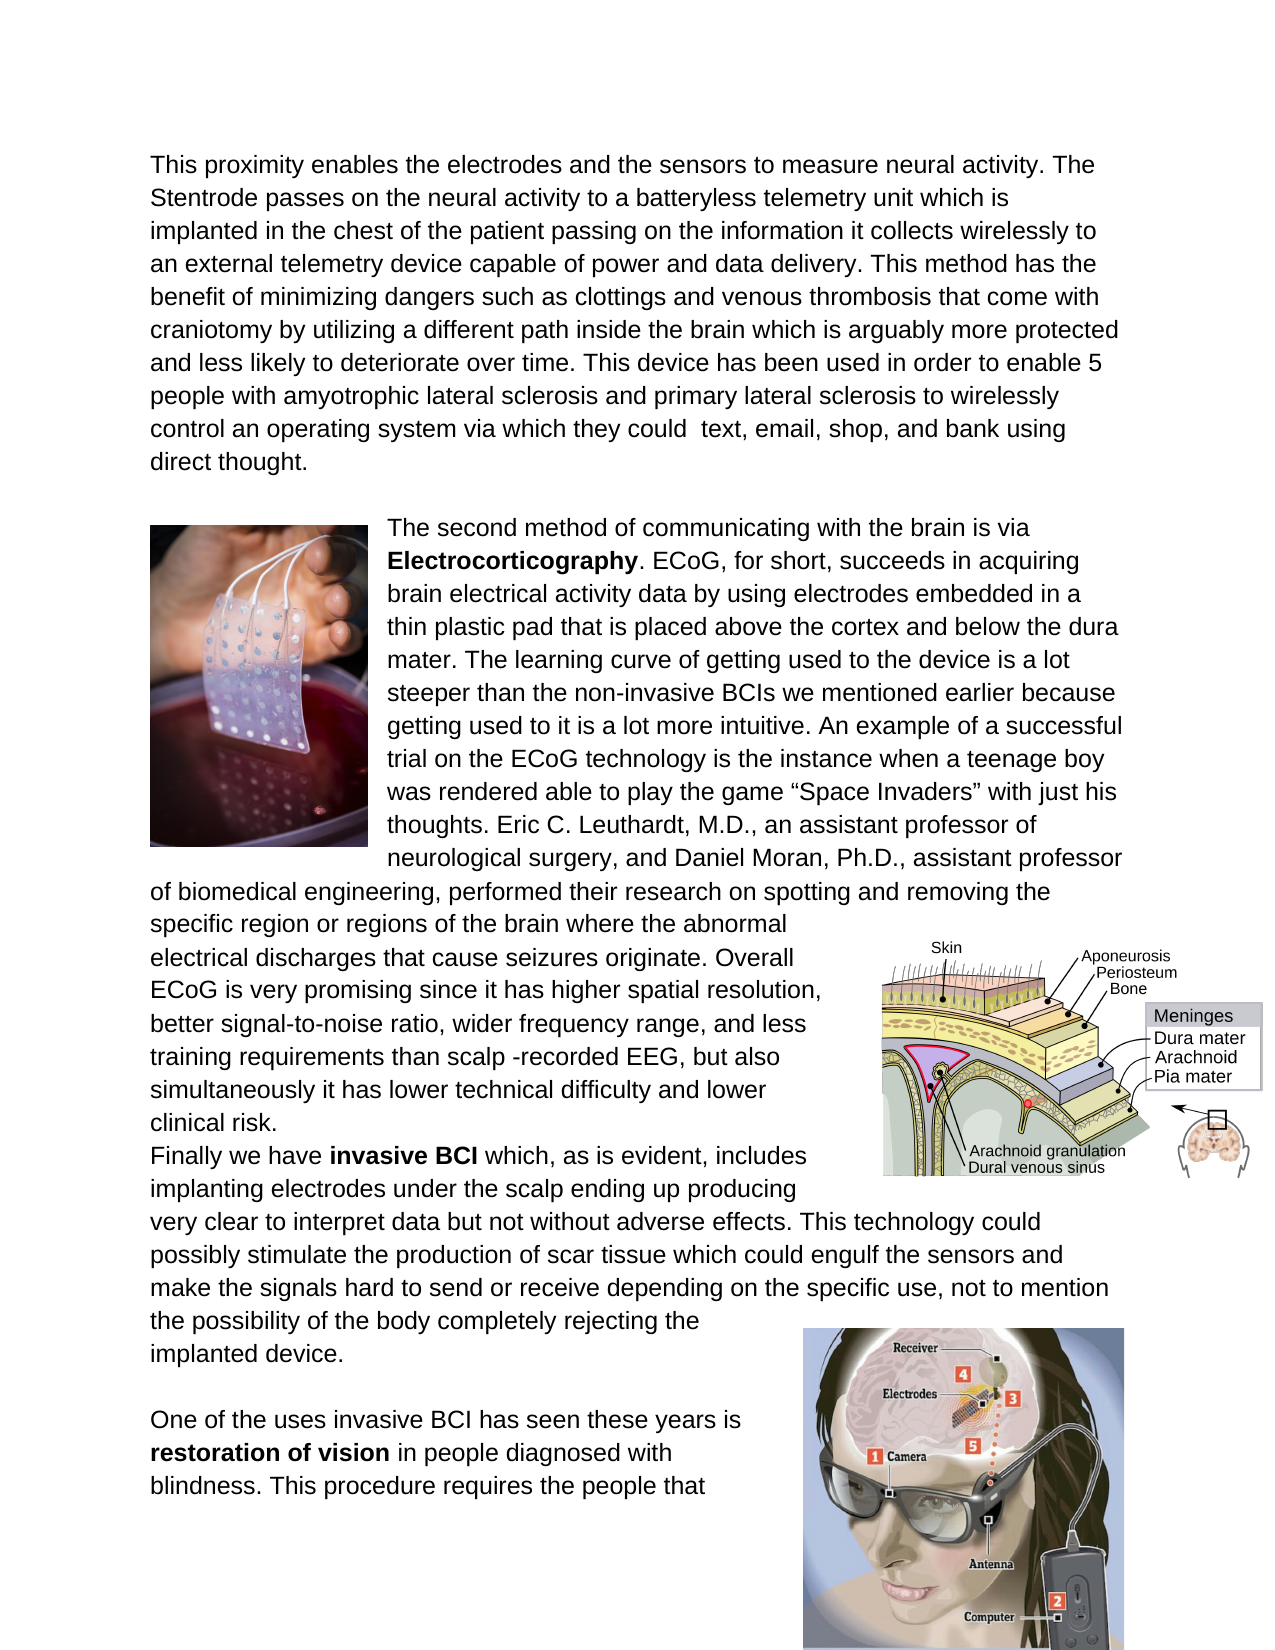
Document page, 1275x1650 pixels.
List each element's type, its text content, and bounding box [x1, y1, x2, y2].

text This proximity enables the electrodes and the sensors to measure neural activity. The Stentrode passes on the neural activity to a batteryless telemetry unit which is implanted in the chest of the patient passing on the information it collects wirelessly to an external telemetry device capable of power and data delivery. This method has the benefit of minimizing dangers such as clottings and venous thrombosis that come with craniotomy by utilizing a different path inside the brain which is arguably more protected and less likely to deteriorate over time. This device has been used in order to enable 5 people with amyotrophic lateral sclerosis and primary lateral sclerosis to wirelessly control an operating system via which they could text, email, shop, and bank using direct thought. [150, 150, 1125, 476]
picture [150, 525, 368, 847]
text Finally we have invasive BCI which, as is evident, includes implanting electrodes under the scalp ending up producing very clear to interpret data but not without adverse effects. This technology could possibly stimulate the production of scar tissue which could engulf the sensors and make the signals hard to send or receive depending on the specific use, not to mention the possibility of the body completely rejecting the implanted device. [150, 1141, 1125, 1367]
text The second method of communicating with the brain is via Electrocorticography. ECoG, for short, succeeds in acquiring brain electrical activity data by using electrodes embedded in a thin plastic pad that is placed above the cortex and below the dura mater. The learning curve of getting used to the device is a lot steeper than the non-invasive BCIs we mentioned earlier because getting used to it is a lot more intuitive. An example of a successful trial on the ECoG technology is the instance when a teenage boy was rendered able to play the game “Space Invaders” with just his thoughts. Eric C. Leuthardt, M.D., an assistant professor of neurological surgery, and Daniel Moran, Ph.D., assistant professor of biomedical engineering, performed their research on spotting and removing the specific region or regions of the brain where the abnormal electrical discharges that cause seizures originate. Overall ECoG is very promising since it has higher spatial resolution, better signal-to-noise ratio, wider frequency range, and less training requirements than scalp -recorded EEG, but also simultaneously it has lower technical difficulty and lower clinical risk. [150, 513, 1125, 1136]
picture [803, 1328, 1125, 1650]
picture [866, 925, 1275, 1188]
text One of the uses invasive BCI has seen these years is restoration of vision in people diagnosed with blindness. This procedure requires the people that [150, 1405, 803, 1499]
